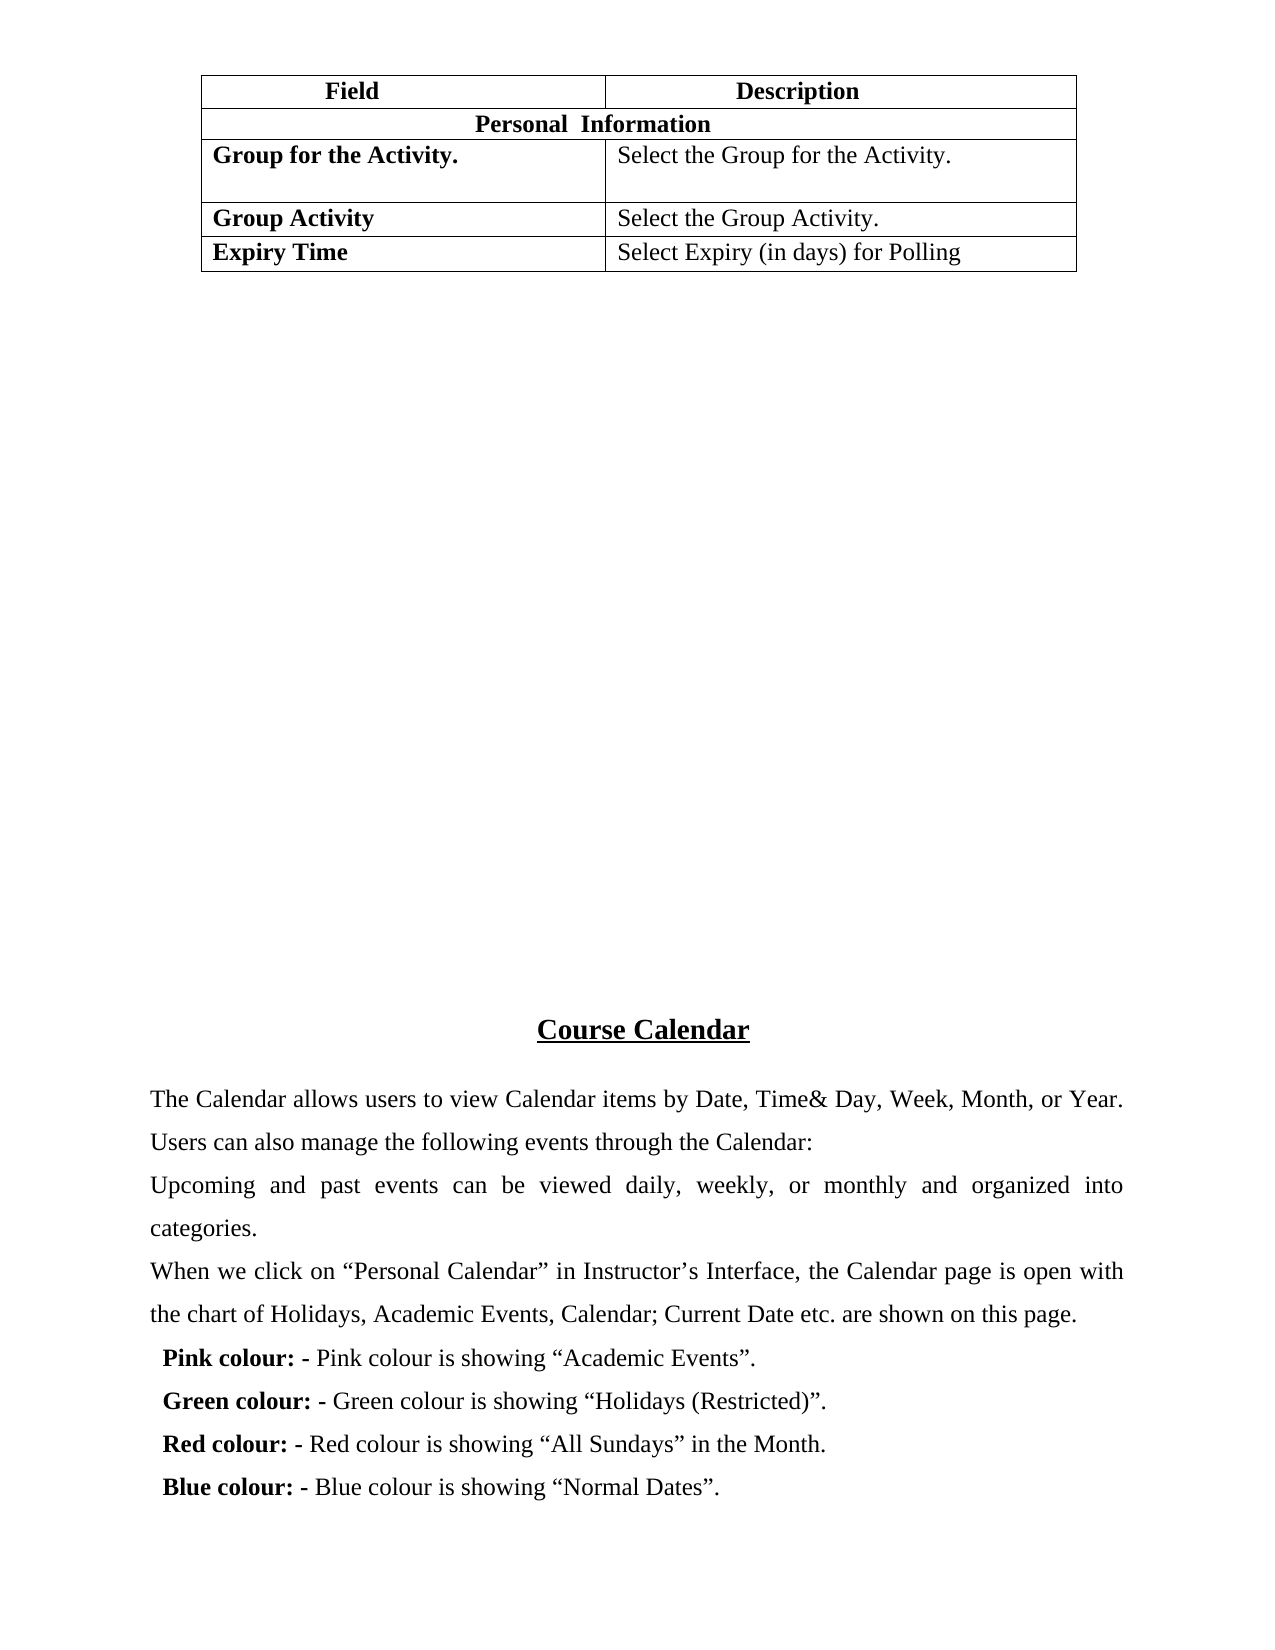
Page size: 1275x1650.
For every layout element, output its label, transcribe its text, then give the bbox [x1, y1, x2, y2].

table_header Description [606, 76, 1076, 108]
table_cell Select the Group for the Activity. [606, 140, 1076, 202]
text Blue colour: - Blue colour is showing “Normal Dates”. [150, 1472, 1136, 1501]
table_cell Personal Information [202, 109, 1076, 139]
text When we click on “Personal Calendar” in Instructor’s Interface, the Calendar page is open with the chart of Holidays, Academic Events, Calendar; Current Date etc. are shown on this page. [150, 1256, 1125, 1328]
text Green colour: - Green colour is showing “Holidays (Restricted)”. [150, 1386, 1136, 1414]
table_cell Select the Group Activity. [606, 203, 1076, 236]
table_cell Select Expiry (in days) for Polling [606, 237, 1076, 271]
table_cell Expiry Time [202, 237, 605, 271]
table_cell Group for the Activity. [202, 140, 605, 202]
text Red colour: - Red colour is showing “All Sundays” in the Month. [150, 1429, 1136, 1458]
table_cell Group Activity [202, 203, 605, 236]
text Pink colour: - Pink colour is showing “Academic Events”. [150, 1343, 1136, 1371]
text Course Calendar [150, 1012, 1136, 1046]
table_header Field [202, 76, 605, 108]
text The Calendar allows users to view Calendar items by Date, Time& Day, Week, Month, or Year. Users can also manage the following events through the Calendar: [150, 1084, 1125, 1156]
text Upcoming and past events can be viewed daily, weekly, or monthly and organized into categories. [150, 1170, 1125, 1242]
